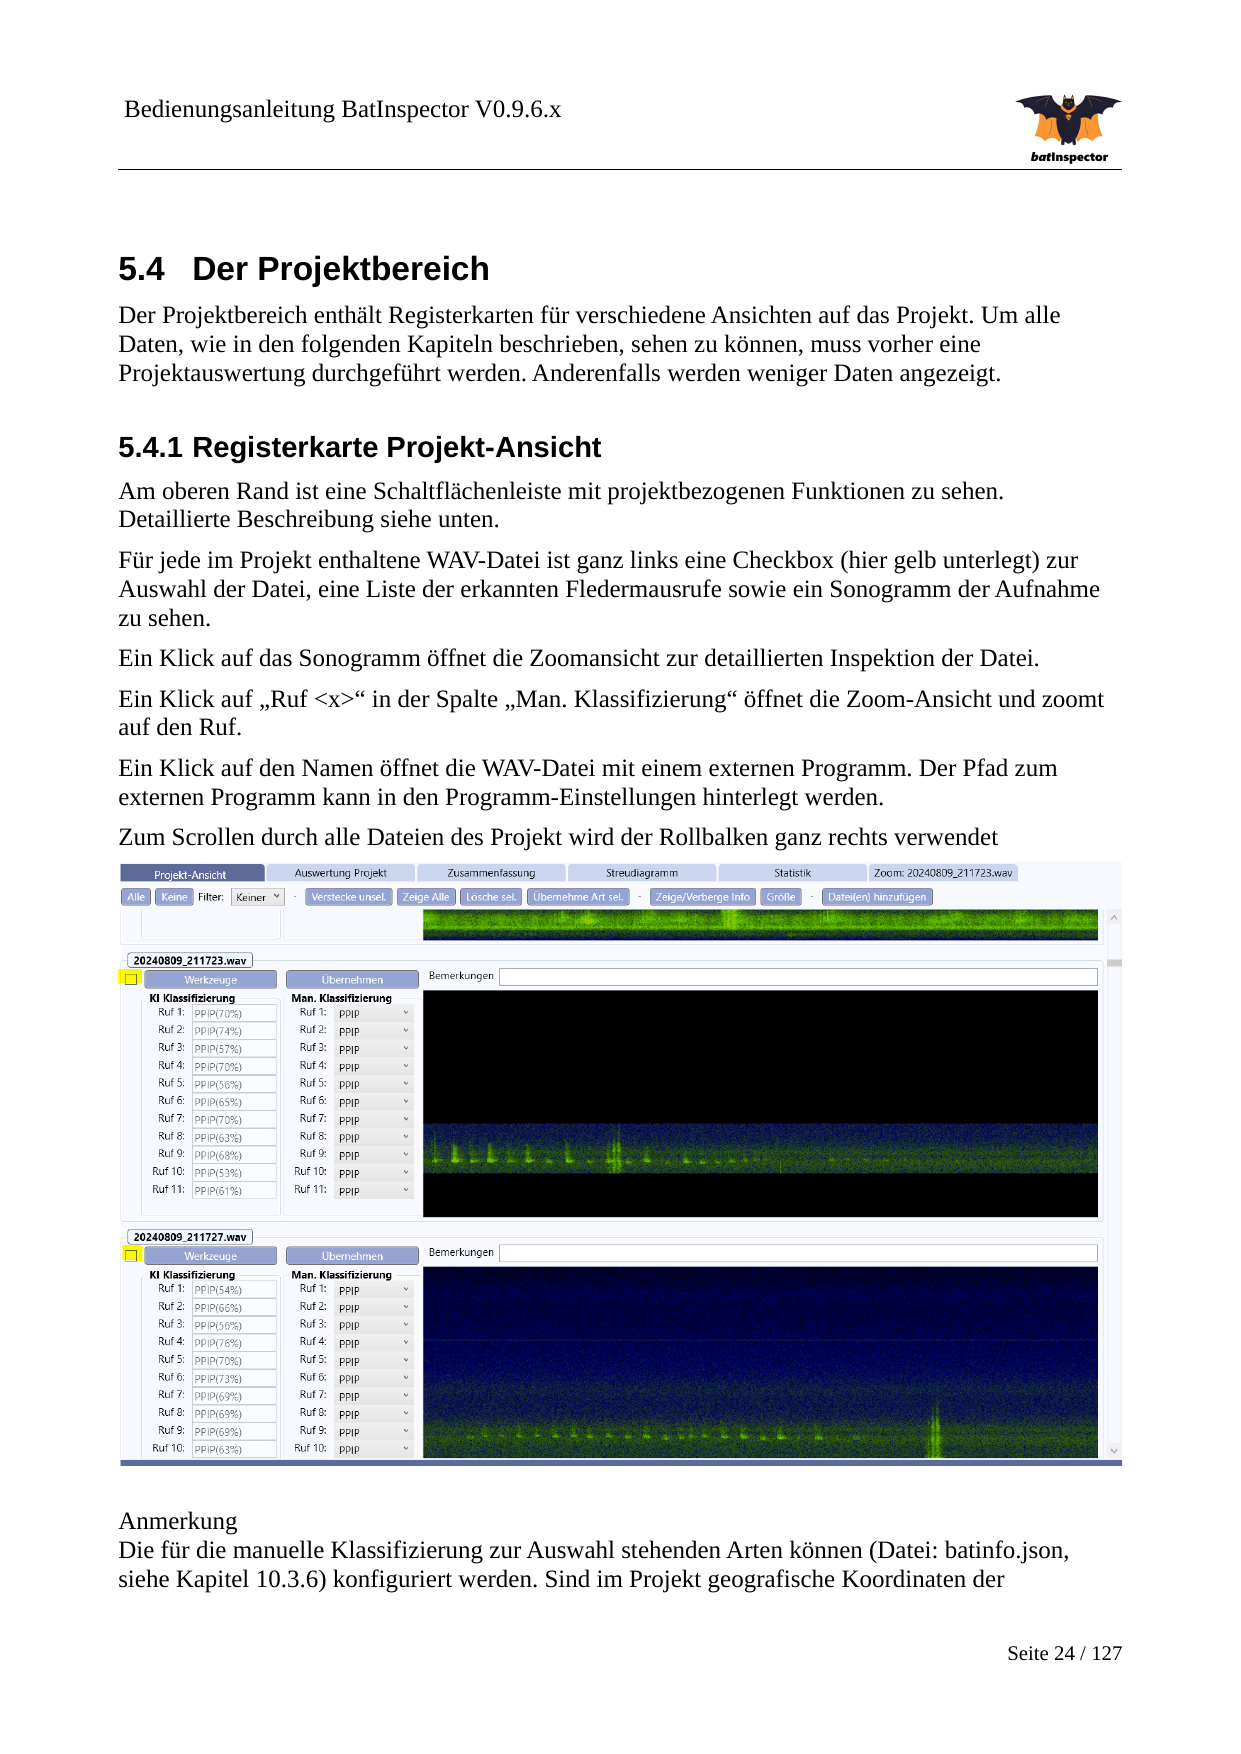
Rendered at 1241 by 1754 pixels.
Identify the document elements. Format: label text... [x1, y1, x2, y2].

text Anmerkung [118, 1506, 1122, 1535]
text Am oberen Rand ist eine Schaltflächenleiste mit projektbezogenen Funktionen zu sehen. Detaillierte Beschreibung siehe unten. [118, 476, 1122, 533]
text Ein Klick auf das Sonogramm öffnet die Zoomansicht zur detaillierten Inspektion der Datei. [118, 643, 1122, 672]
text Für jede im Projekt enthaltene WAV-Datei ist ganz links eine Checkbox (hier gelb unterlegt) zur Auswahl der Datei, eine Liste der erkannten Fledermausrufe sowie ein Sonogramm der Aufnahme zu sehen. [118, 545, 1122, 631]
text Die für die manuelle Klassifizierung zur Auswahl stehenden Arten können (Datei: batinfo.json, siehe Kapitel 10.3.6) konfiguriert werden. Sind im Projekt geografische Koordinaten der [118, 1535, 1122, 1593]
picture [1015, 88, 1125, 165]
text Ein Klick auf „Ruf <x>“ in der Spalte „Man. Klassifizierung“ öffnet die Zoom-Ansicht und zoomt auf den Ruf. [118, 684, 1122, 741]
subtitle Registerkarte Projekt-Ansicht [118, 430, 1122, 463]
subtitle Der Projektbereich [118, 249, 1122, 288]
picture [118, 862, 1123, 1466]
text Der Projektbereich enthält Registerkarten für verschiedene Ansichten auf das Projekt. Um alle Daten, wie in den folgenden Kapiteln beschrieben, sehen zu können, muss vorher eine Projektauswertung durchgeführt werden. Anderenfalls werden weniger Daten angezeigt. [118, 300, 1122, 386]
text Ein Klick auf den Namen öffnet die WAV-Datei mit einem externen Programm. Der Pfad zum externen Programm kann in den Programm-Einstellungen hinterlegt werden. [118, 753, 1122, 810]
text Zum Scrollen durch alle Dateien des Projekt wird der Rollbalken ganz rechts verwendet [118, 822, 1122, 851]
